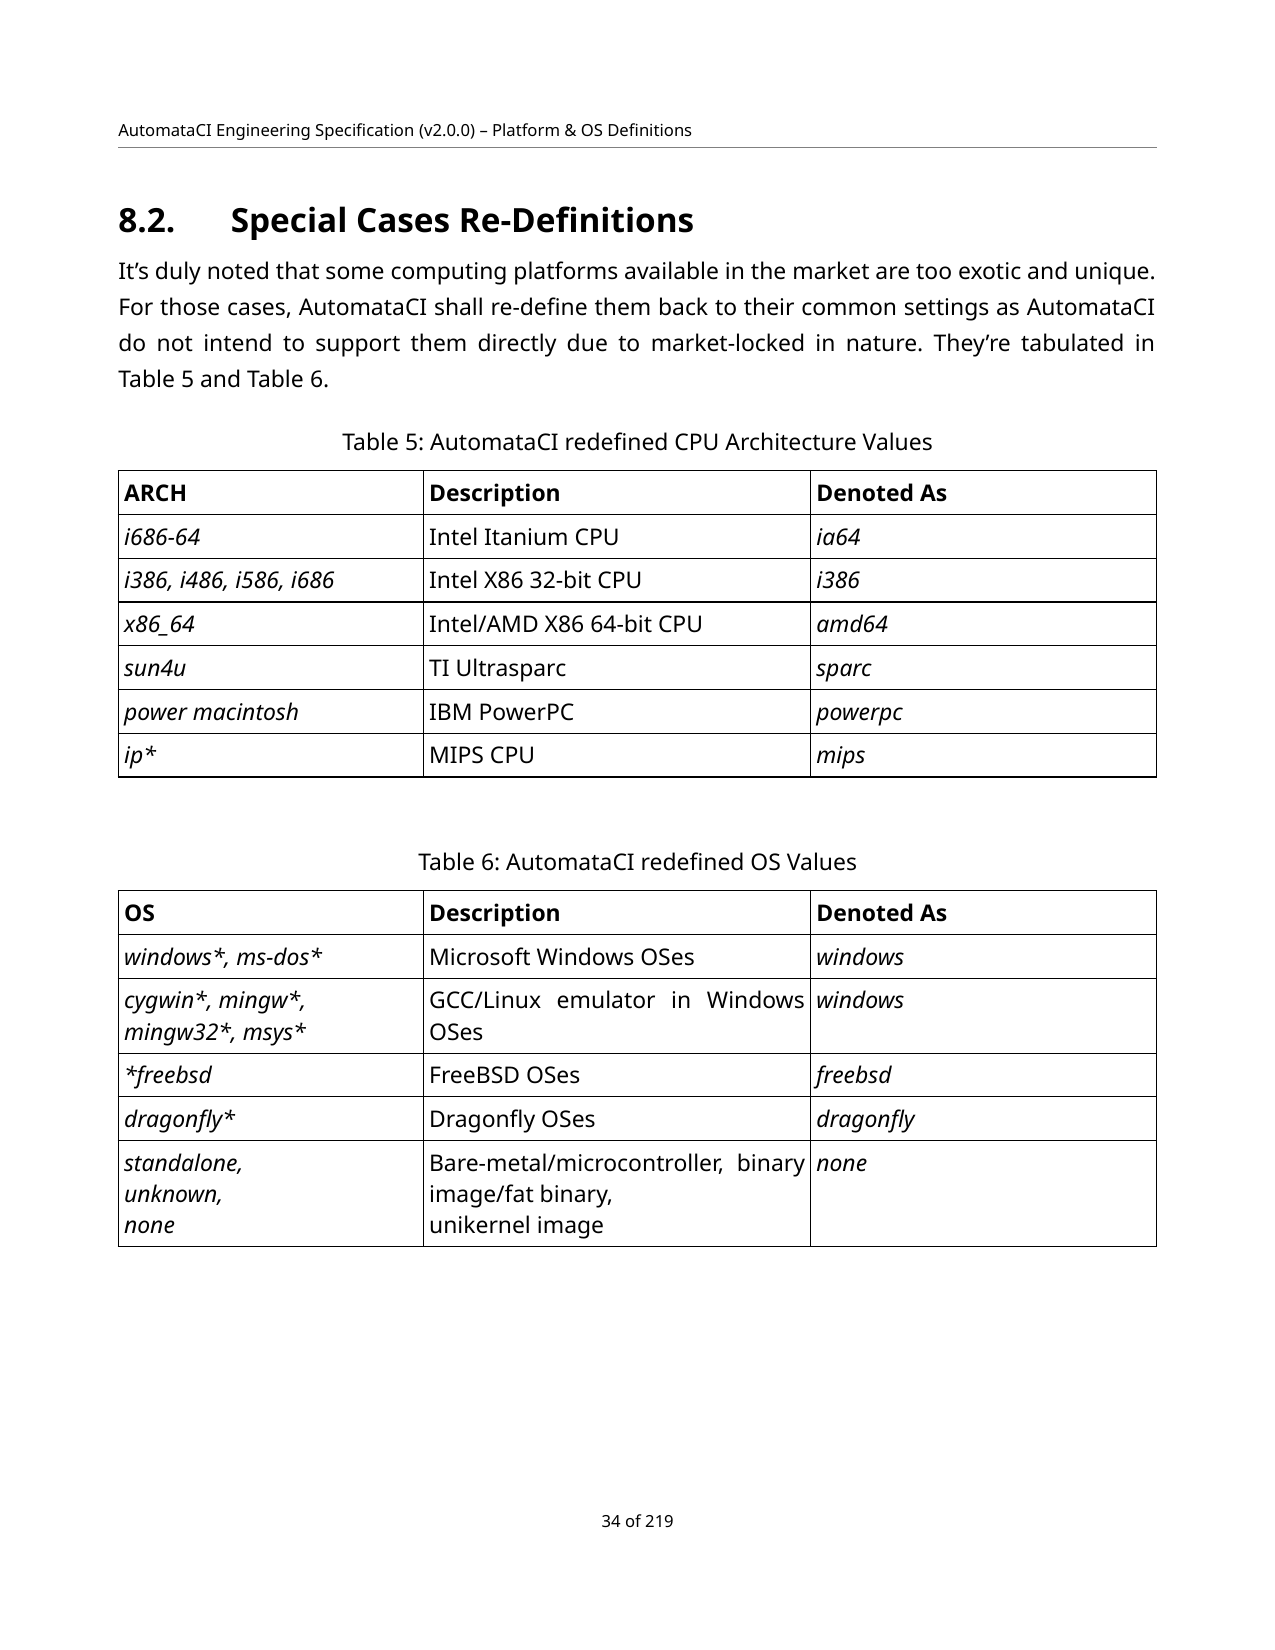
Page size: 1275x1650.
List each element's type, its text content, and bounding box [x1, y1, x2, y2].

table_cell MIPS CPU [424, 734, 810, 776]
table_cell i686-64 [119, 515, 423, 558]
table_cell none [811, 1141, 1156, 1246]
table_header Description [424, 891, 810, 934]
table_header Description [424, 471, 810, 514]
table_cell windows*, ms-dos* [119, 935, 423, 977]
table_cell x86_64 [119, 603, 423, 645]
table_cell standalone, unknown, none [119, 1141, 423, 1246]
table_cell Dragonfly OSes [424, 1097, 810, 1140]
table_cell Intel Itanium CPU [424, 515, 810, 558]
table_cell windows [811, 979, 1156, 1052]
table_cell sparc [811, 646, 1156, 689]
table_cell dragonfly* [119, 1097, 423, 1140]
subtitle Special Cases Re-Definitions [118, 197, 1157, 243]
table_cell sun4u [119, 646, 423, 689]
table_cell ia64 [811, 515, 1156, 558]
table_cell dragonfly [811, 1097, 1156, 1140]
table_cell FreeBSD OSes [424, 1054, 810, 1096]
table_cell mips [811, 734, 1156, 776]
table_cell freebsd [811, 1054, 1156, 1096]
table_cell Intel X86 32-bit CPU [424, 559, 810, 601]
table_cell powerpc [811, 690, 1156, 733]
table_header ARCH [119, 471, 423, 514]
table_cell i386, i486, i586, i686 [119, 559, 423, 601]
text Table 5: AutomataCI redefined CPU Architecture Values [118, 426, 1157, 458]
text Table 6: AutomataCI redefined OS Values [118, 846, 1157, 877]
table_cell windows [811, 935, 1156, 977]
table_cell amd64 [811, 603, 1156, 645]
table_cell power macintosh [119, 690, 423, 733]
table_cell IBM PowerPC [424, 690, 810, 733]
text It’s duly noted that some computing platforms available in the market are too exotic and unique. For those cases, AutomataCI shall re-define them back to their common settings as AutomataCI do not intend to support them directly due to market-locked in nature. They’re tabulated in Table 5 and Table 6. [118, 255, 1157, 394]
table_header Denoted As [811, 891, 1156, 934]
table_header Denoted As [811, 471, 1156, 514]
table_cell GCC/Linux emulator in Windows OSes [424, 979, 810, 1052]
table_cell Intel/AMD X86 64-bit CPU [424, 603, 810, 645]
table_cell TI Ultrasparc [424, 646, 810, 689]
table_cell cygwin*, mingw*, mingw32*, msys* [119, 979, 423, 1052]
table_header OS [119, 891, 423, 934]
table_cell i386 [811, 559, 1156, 601]
table_cell Microsoft Windows OSes [424, 935, 810, 977]
table_cell *freebsd [119, 1054, 423, 1096]
table_cell ip* [119, 734, 423, 776]
table_cell Bare-metal/microcontroller, binary image/fat binary, unikernel image [424, 1141, 810, 1246]
